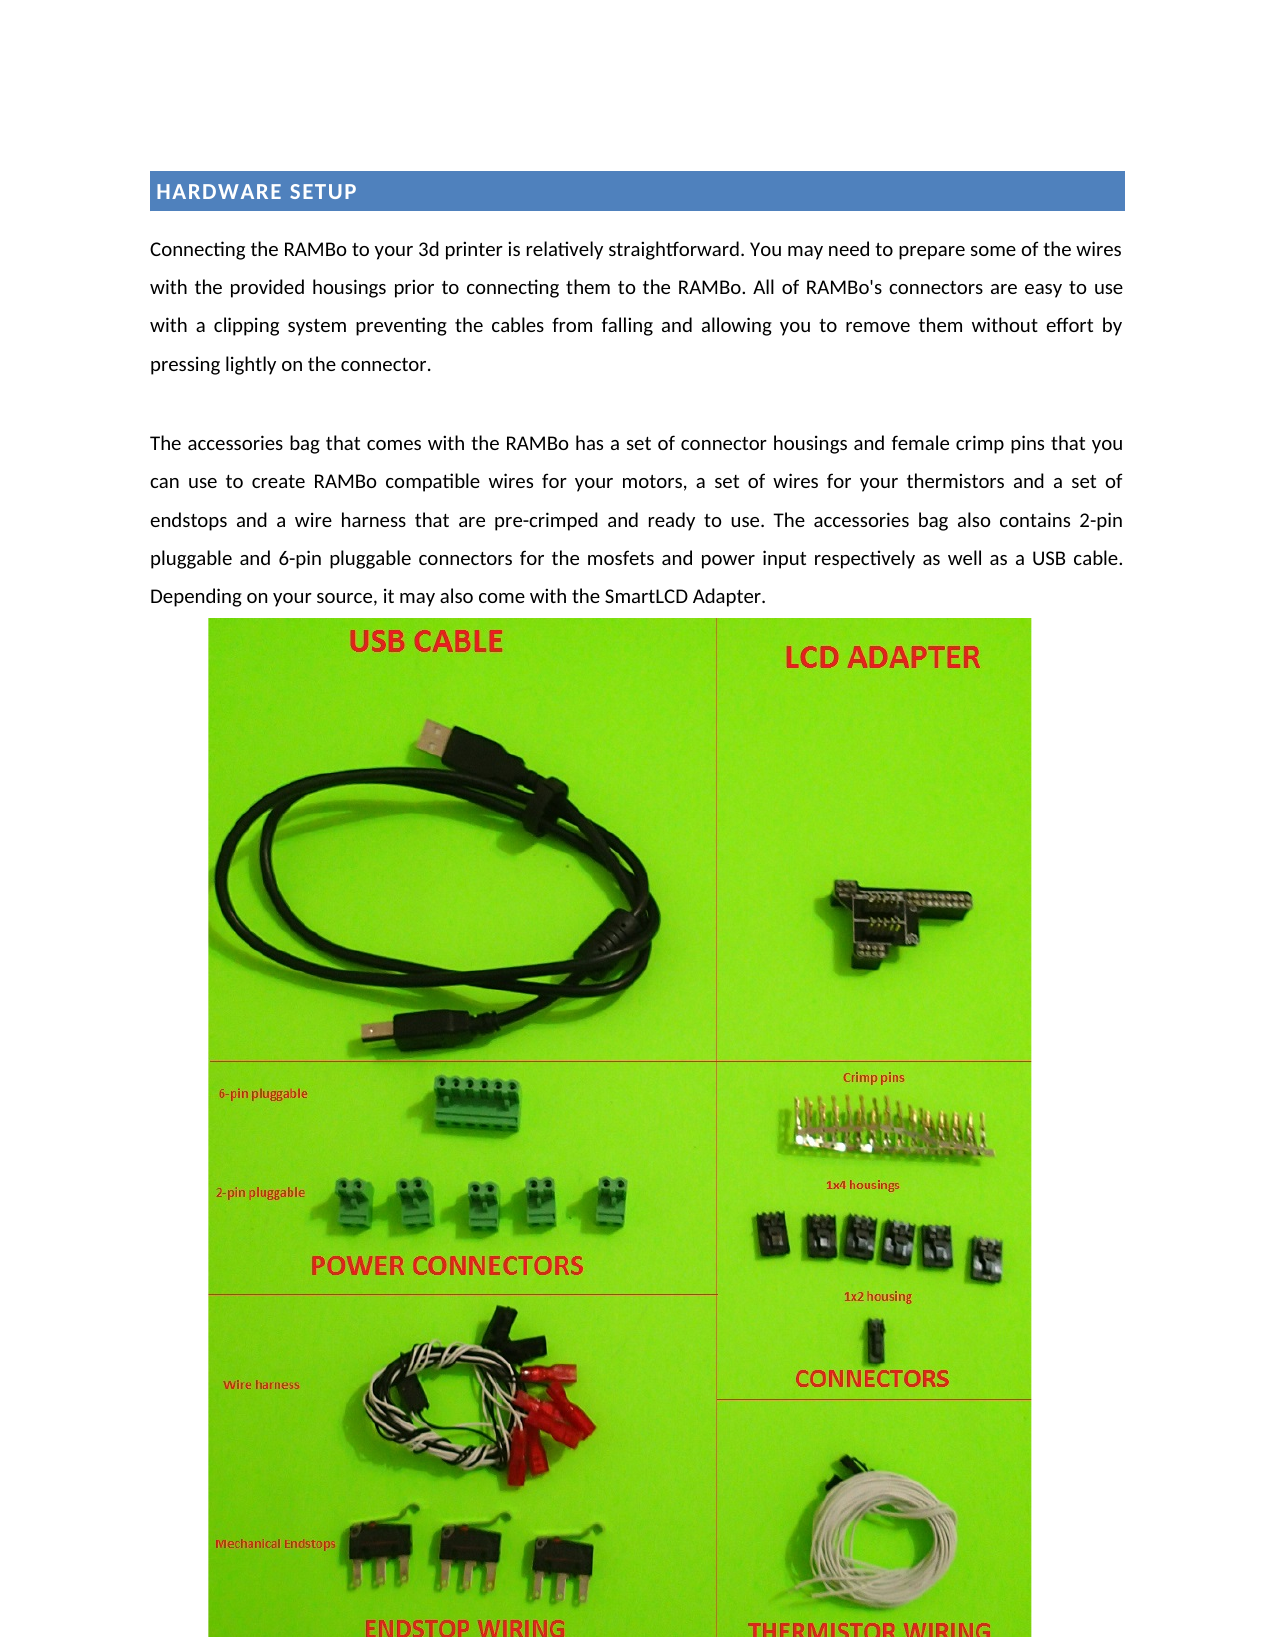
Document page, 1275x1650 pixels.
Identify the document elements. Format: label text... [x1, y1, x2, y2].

text The accessories bag that comes with the RAMBo has a set of connector housings and female crimp pins that you can use to create RAMBo compatible wires for your motors, a set of wires for your thermistors and a set of endstops and a wire harness that are pre-crimped and ready to use. The accessories bag also contains 2-pin pluggable and 6-pin pluggable connectors for the mosfets and power input respectively as well as a USB cable. Depending on your source, it may also come with the SmartLCD Adapter. [150, 431, 1125, 608]
subtitle Hardware setup [156, 177, 1119, 205]
text Connecting the RAMBo to your 3d printer is relatively straightforward. You may need to prepare some of the wires with the provided housings prior to connecting them to the RAMBo. All of RAMBo's connectors are easy to use with a clipping system preventing the cables from falling and allowing you to remove them without effort by pressing lightly on the connector. [150, 236, 1125, 376]
